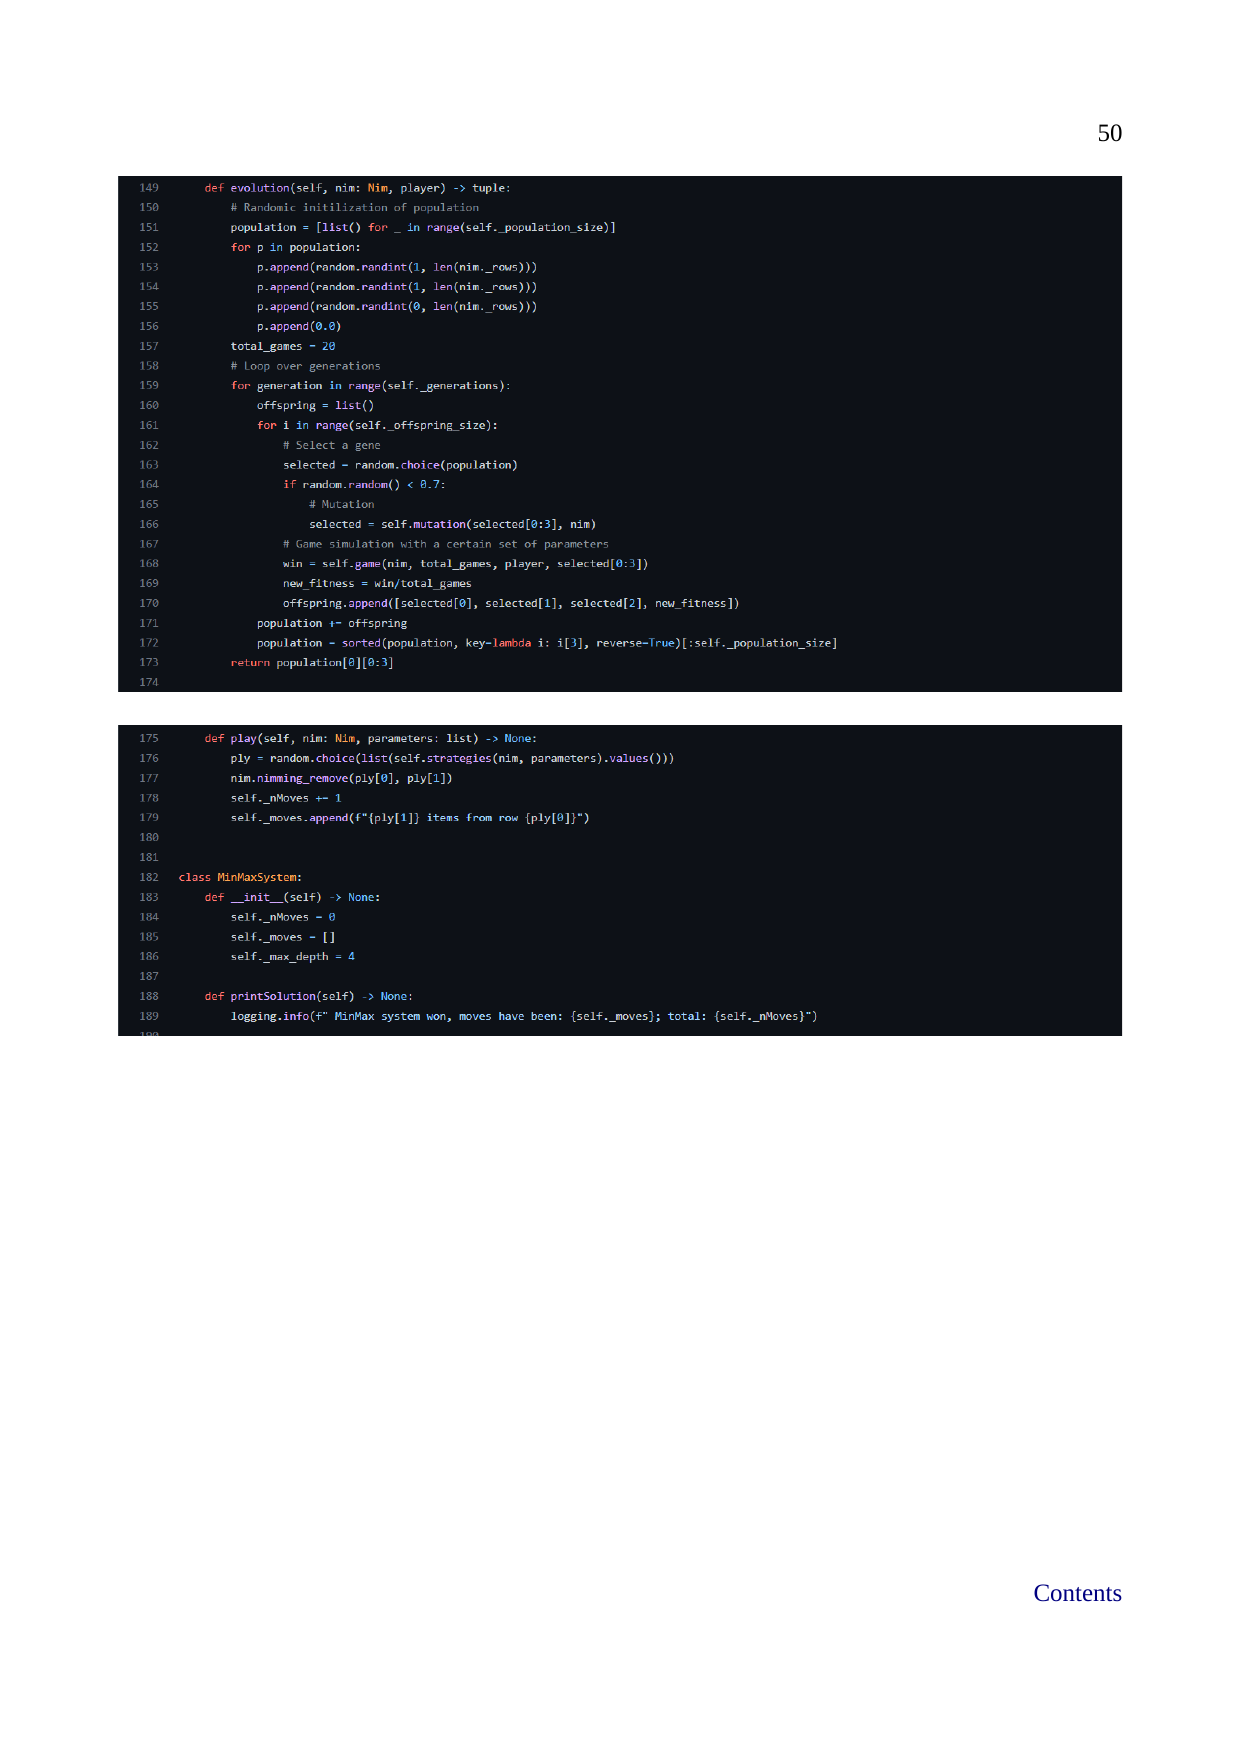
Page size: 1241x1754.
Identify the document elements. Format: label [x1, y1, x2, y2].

picture [118, 176, 1123, 692]
picture [118, 725, 1123, 1036]
